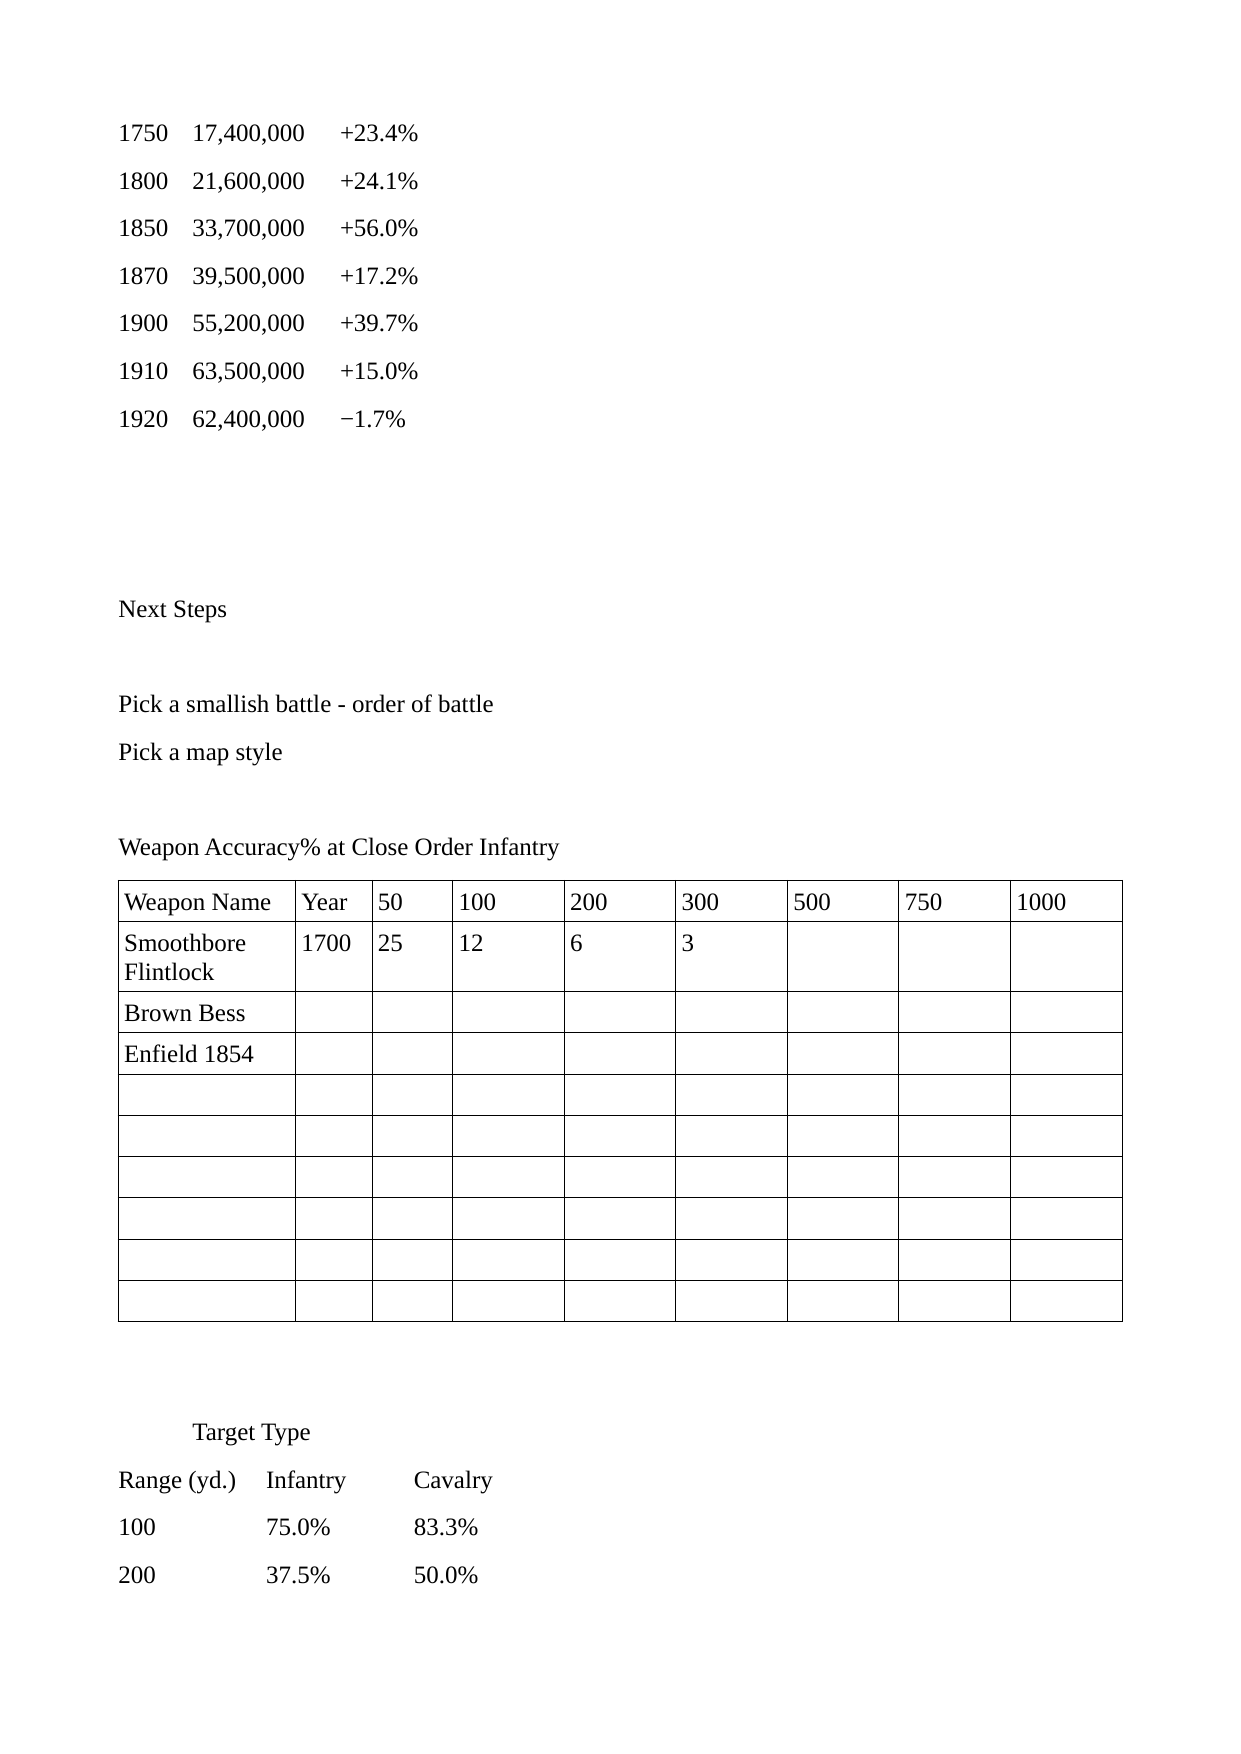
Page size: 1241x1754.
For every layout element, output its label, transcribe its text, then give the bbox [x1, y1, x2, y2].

table_cell [565, 1075, 675, 1115]
table_cell [296, 1198, 372, 1238]
table_header 200 [565, 881, 675, 921]
text 200 37.5% 50.0% [118, 1560, 1122, 1589]
table_cell [788, 1281, 898, 1321]
table_cell [453, 1198, 564, 1238]
table_cell [565, 992, 675, 1032]
table_cell [453, 992, 564, 1032]
text Pick a map style [118, 737, 1122, 766]
table_cell [1011, 1033, 1122, 1073]
table_cell [1011, 1075, 1122, 1115]
text 1750 17,400,000 +23.4% [118, 118, 1122, 147]
text 1910 63,500,000 +15.0% [118, 356, 1122, 385]
table_cell [899, 1116, 1010, 1156]
table_cell Smoothbore Flintlock [119, 922, 295, 991]
table_cell [296, 992, 372, 1032]
table_cell [373, 1281, 452, 1321]
table_header 750 [899, 881, 1010, 921]
table_cell [676, 1198, 787, 1238]
table_cell [373, 1033, 452, 1073]
table_cell Enfield 1854 [119, 1033, 295, 1073]
table_cell [899, 1157, 1010, 1197]
table_cell [565, 1281, 675, 1321]
table_cell [676, 1116, 787, 1156]
table_cell [373, 1075, 452, 1115]
text Next Steps [118, 594, 1122, 623]
table_cell [296, 1116, 372, 1156]
table_cell [899, 1198, 1010, 1238]
table_cell [899, 1240, 1010, 1280]
table_header 100 [453, 881, 564, 921]
text Pick a smallish battle - order of battle [118, 689, 1122, 718]
table_cell [788, 992, 898, 1032]
table_cell [119, 1157, 295, 1197]
table_cell [1011, 1281, 1122, 1321]
table_cell [373, 1116, 452, 1156]
table_cell [899, 1033, 1010, 1073]
table_header 300 [676, 881, 787, 921]
text 1900 55,200,000 +39.7% [118, 308, 1122, 337]
table_cell [453, 1157, 564, 1197]
table_cell [373, 1198, 452, 1238]
table_cell [453, 1281, 564, 1321]
table_header Weapon Name [119, 881, 295, 921]
table_cell [676, 1281, 787, 1321]
table_cell 1700 [296, 922, 372, 991]
table_cell [296, 1157, 372, 1197]
table_cell 12 [453, 922, 564, 991]
table_cell [565, 1198, 675, 1238]
table_cell [899, 1075, 1010, 1115]
table_cell [676, 1033, 787, 1073]
table_cell [296, 1281, 372, 1321]
table_cell 3 [676, 922, 787, 991]
table_cell [788, 922, 898, 991]
table_cell [788, 1075, 898, 1115]
table_cell 25 [373, 922, 452, 991]
table_cell [119, 1075, 295, 1115]
table_cell [373, 1240, 452, 1280]
table_cell [565, 1240, 675, 1280]
table_cell [565, 1033, 675, 1073]
text 1800 21,600,000 +24.1% [118, 166, 1122, 194]
table_cell [1011, 1240, 1122, 1280]
table_cell [676, 1240, 787, 1280]
table_cell [899, 1281, 1010, 1321]
table_cell [119, 1240, 295, 1280]
table_cell 6 [565, 922, 675, 991]
table_cell [676, 992, 787, 1032]
table_cell [453, 1033, 564, 1073]
table_cell [453, 1240, 564, 1280]
table_cell [453, 1116, 564, 1156]
table_cell [296, 1240, 372, 1280]
table_cell [119, 1116, 295, 1156]
table_cell [296, 1033, 372, 1073]
table_cell [565, 1157, 675, 1197]
table_cell [788, 1157, 898, 1197]
text 1870 39,500,000 +17.2% [118, 261, 1122, 290]
text Target Type [118, 1417, 1122, 1446]
table_cell [1011, 1116, 1122, 1156]
text 1920 62,400,000 −1.7% [118, 404, 1122, 432]
table_cell [373, 1157, 452, 1197]
table_header Year [296, 881, 372, 921]
table_cell [453, 1075, 564, 1115]
table_header 1000 [1011, 881, 1122, 921]
table_cell [676, 1075, 787, 1115]
table_header 50 [373, 881, 452, 921]
table_cell [1011, 922, 1122, 991]
table_cell [899, 922, 1010, 991]
text 100 75.0% 83.3% [118, 1512, 1122, 1541]
table_cell [676, 1157, 787, 1197]
table_cell [1011, 1157, 1122, 1197]
table_cell [788, 1198, 898, 1238]
table_cell [119, 1281, 295, 1321]
table_cell [565, 1116, 675, 1156]
table_cell [119, 1198, 295, 1238]
table_header 500 [788, 881, 898, 921]
table_cell [296, 1075, 372, 1115]
text 1850 33,700,000 +56.0% [118, 213, 1122, 242]
table_cell [788, 1240, 898, 1280]
text Weapon Accuracy% at Close Order Infantry [118, 832, 1122, 861]
table_cell [1011, 992, 1122, 1032]
table_cell [373, 992, 452, 1032]
table_cell [899, 992, 1010, 1032]
table_cell [788, 1116, 898, 1156]
table_cell [788, 1033, 898, 1073]
table_cell Brown Bess [119, 992, 295, 1032]
text Range (yd.) Infantry Cavalry [118, 1465, 1122, 1494]
table_cell [1011, 1198, 1122, 1238]
